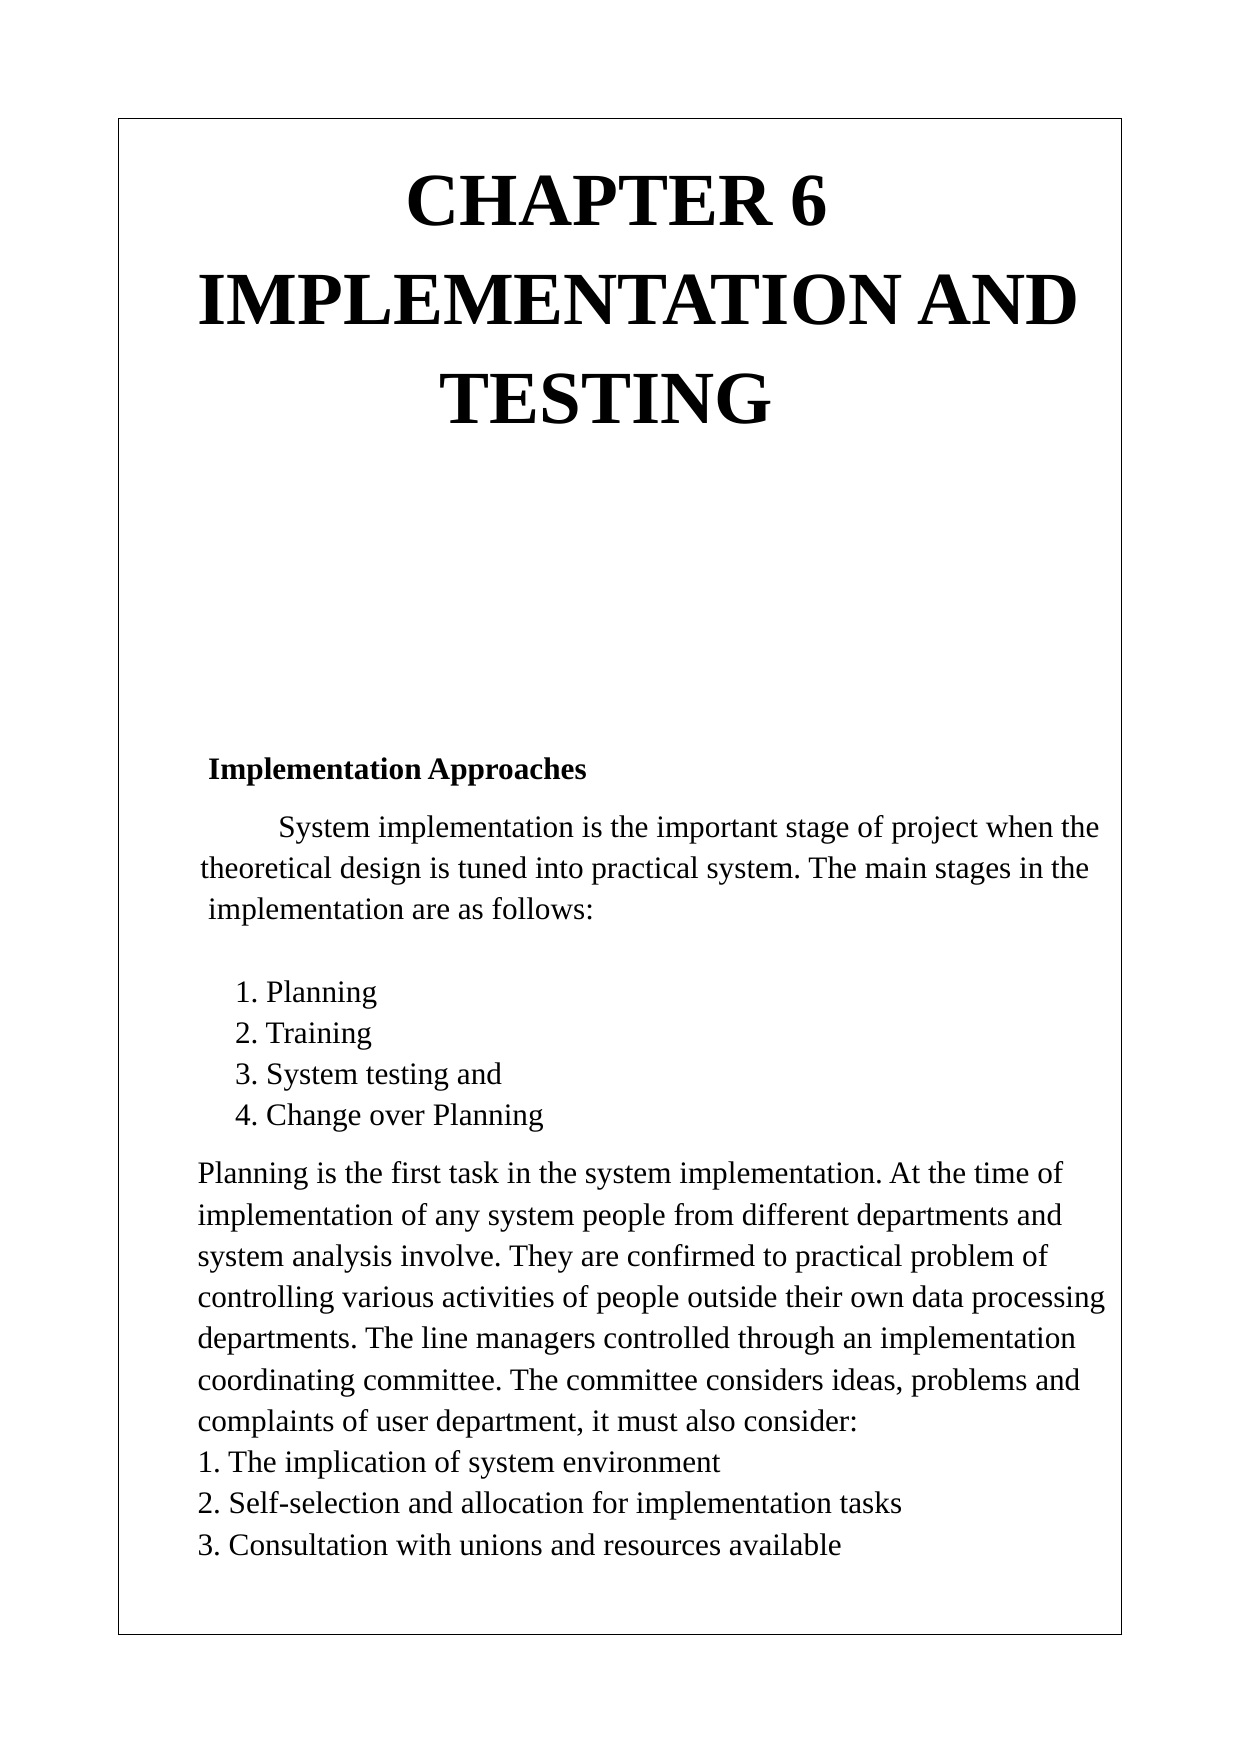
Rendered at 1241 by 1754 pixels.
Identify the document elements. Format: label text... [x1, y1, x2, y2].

text IMPLEMENTATION AND [122, 254, 1118, 341]
list 2. Training [235, 1014, 1118, 1050]
text theoretical design is tuned into practical system. The main stages in the [122, 849, 1118, 885]
text 2. Self-selection and allocation for implementation tasks [197, 1484, 1118, 1520]
list 4. Change over Planning [235, 1097, 1118, 1132]
text implementation are as follows: [122, 890, 1118, 926]
text 3. Consultation with unions and resources available [197, 1526, 1118, 1562]
text Planning is the first task in the system implementation. At the time of implementation of any system people from different departments and system analysis involve. They are confirmed to practical problem of controlling various activities of people outside their own data processing departments. The line managers controlled through an implementation coordinating committee. The committee considers ideas, problems and complaints of user department, it must also consider: [197, 1154, 1118, 1438]
text 1. The implication of system environment [197, 1443, 1118, 1479]
list 3. System testing and [235, 1055, 1118, 1091]
text System implementation is the important stage of project when the [122, 808, 1118, 844]
list 1. Planning [235, 973, 1118, 1009]
list Implementation Approaches [122, 750, 1118, 786]
text CHAPTER 6 [122, 155, 1118, 241]
text TESTING [122, 353, 1118, 440]
